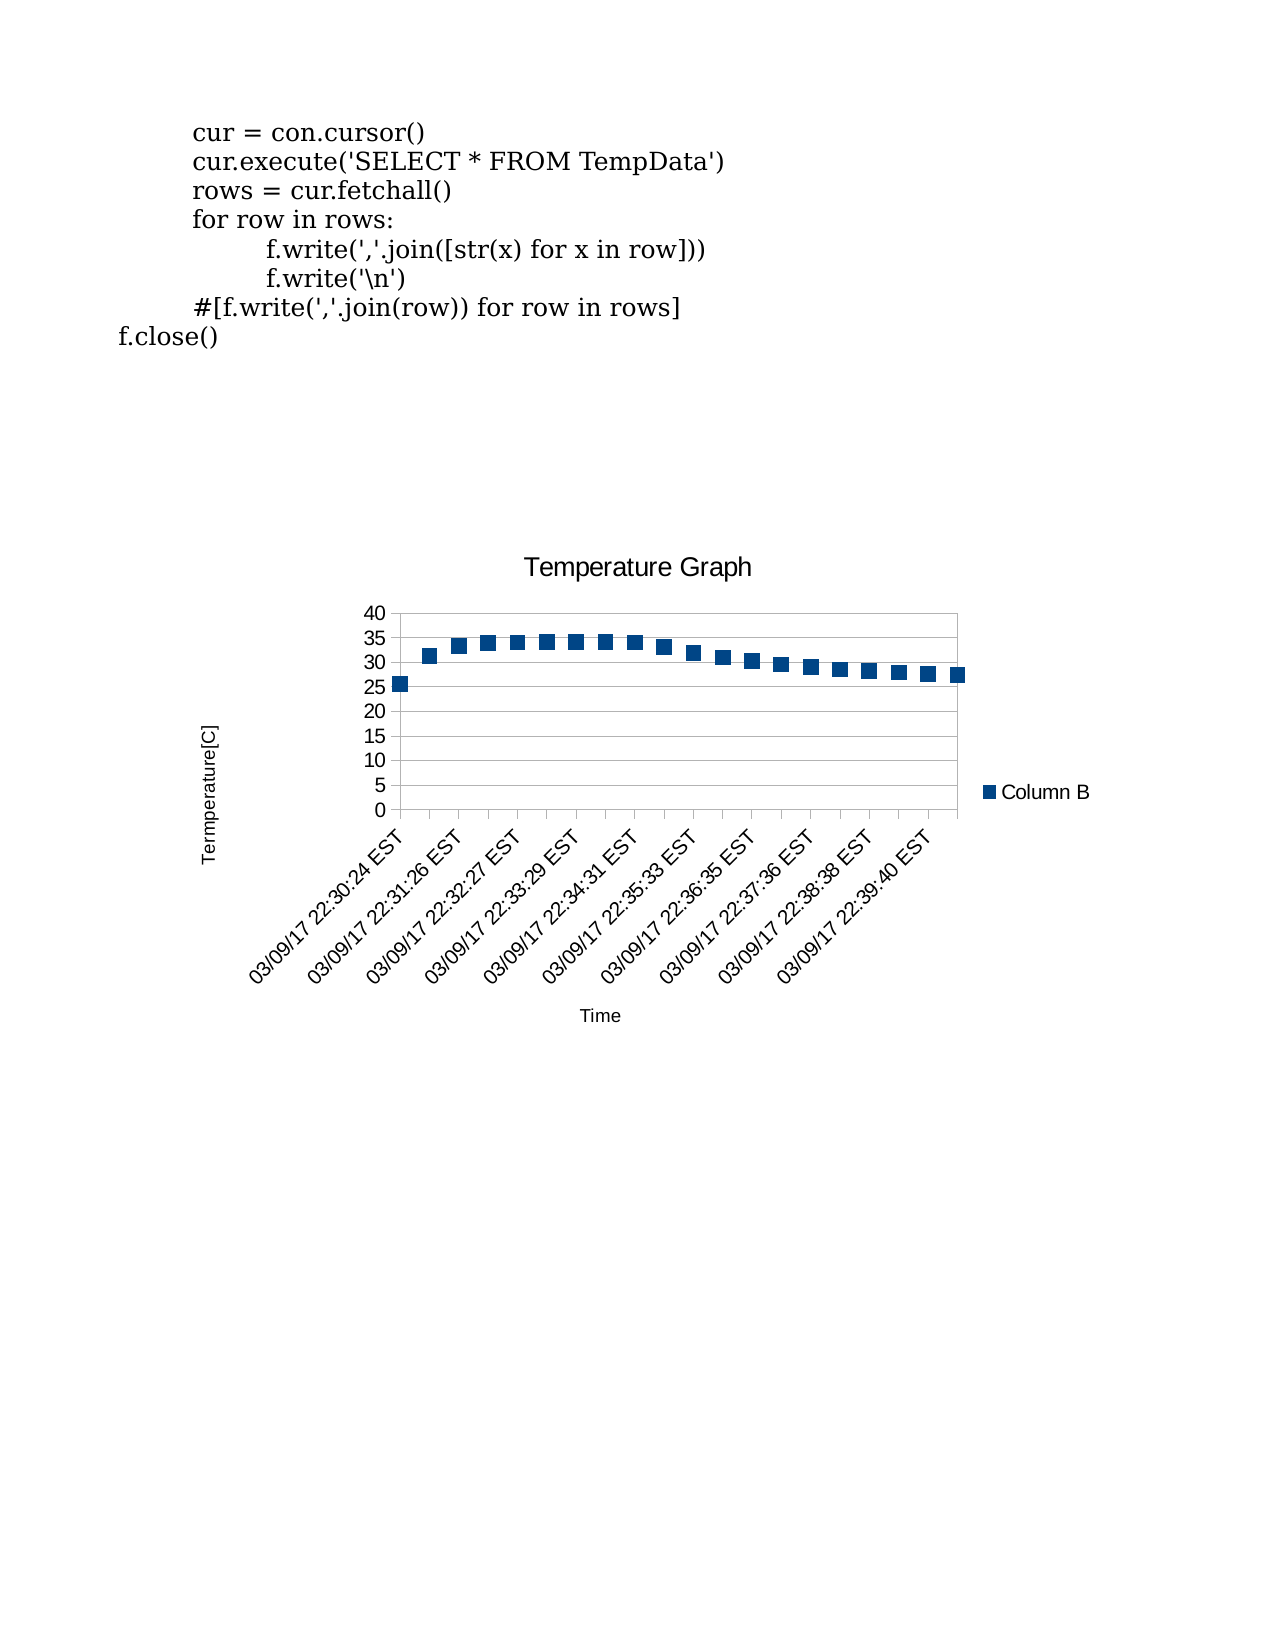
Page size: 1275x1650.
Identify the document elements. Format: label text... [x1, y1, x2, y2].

text #[f.write(','.join(row)) for row in rows] [118, 293, 1157, 322]
text for row in rows: [118, 206, 1157, 235]
text f.write('\n') [118, 264, 1157, 293]
text cur.execute('SELECT * FROM TempData') [118, 147, 1157, 176]
text f.close() [118, 322, 1157, 351]
text rows = cur.fetchall() [118, 176, 1157, 206]
text f.write(','.join([str(x) for x in row])) [118, 235, 1157, 264]
text cur = con.cursor() [118, 118, 1157, 147]
